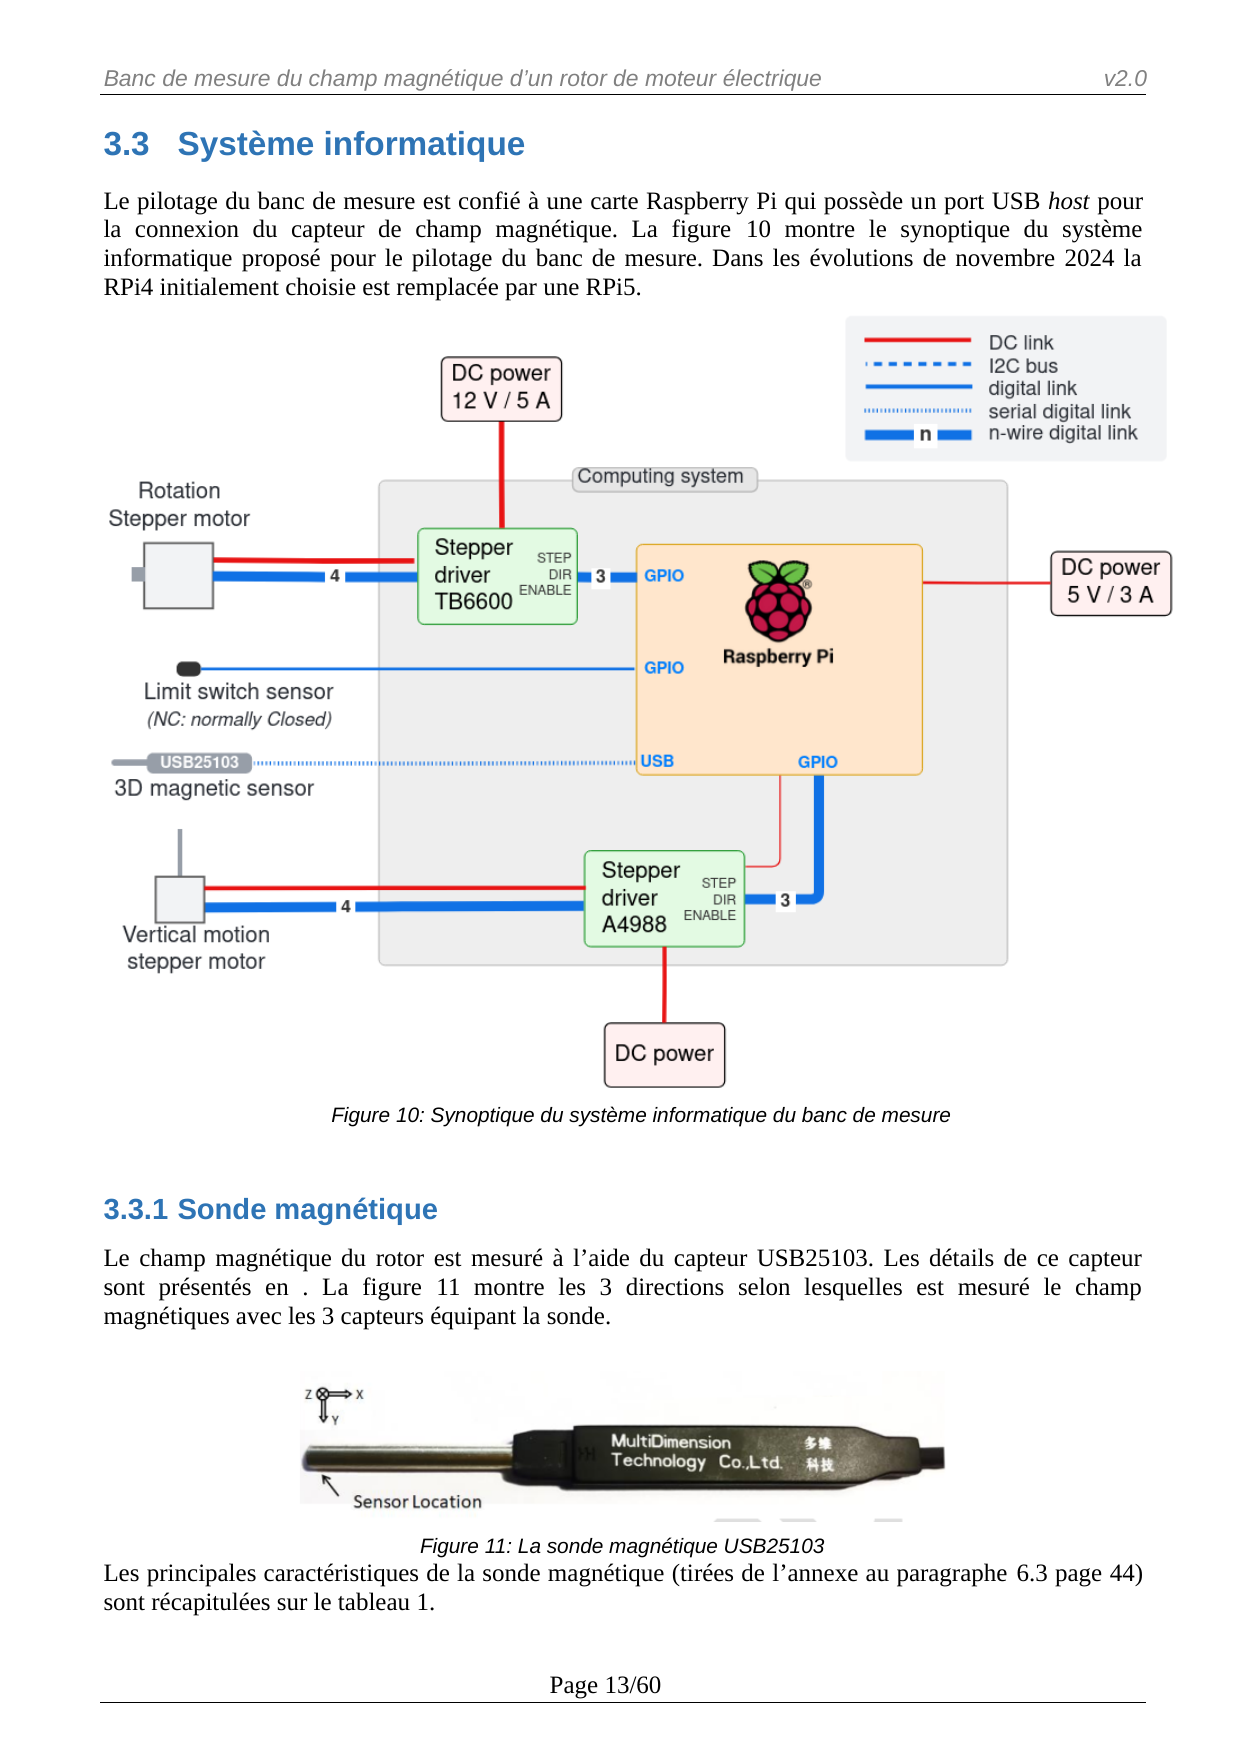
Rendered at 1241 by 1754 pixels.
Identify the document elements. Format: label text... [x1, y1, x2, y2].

text Le pilotage du banc de mesure est confié à une carte Raspberry Pi qui possède un port USB host pour la connexion du capteur de champ magnétique. La figure 10 montre le synoptique du système informatique proposé pour le pilotage du banc de mesure. Dans les évolutions de novembre 2024 la RPi4 initialement choisie est remplacée par une RPi5. [103, 186, 1143, 301]
text Figure 10: Synoptique du système informatique du banc de mesure [103, 1103, 1181, 1127]
text Les principales caractéristiques de la sonde magnétique (tirées de l’annexe au paragraphe 6.3 page 43) sont récapitulées sur le tableau 1. [103, 1558, 1143, 1616]
subtitle Sonde magnétique [103, 1192, 1143, 1226]
text Le champ magnétique du rotor est mesuré à l’aide du capteur USB25103. Les détails de ce capteur sont présentés en . La figure 11 montre les 3 directions selon lesquelles est mesuré le champ magnétiques avec les 3 capteurs équipant la sonde. [103, 1243, 1143, 1330]
subtitle Système informatique [103, 124, 1143, 162]
picture [107, 313, 1177, 1091]
picture [299, 1371, 947, 1522]
text Figure 11: La sonde magnétique USB25103 [300, 1534, 946, 1558]
